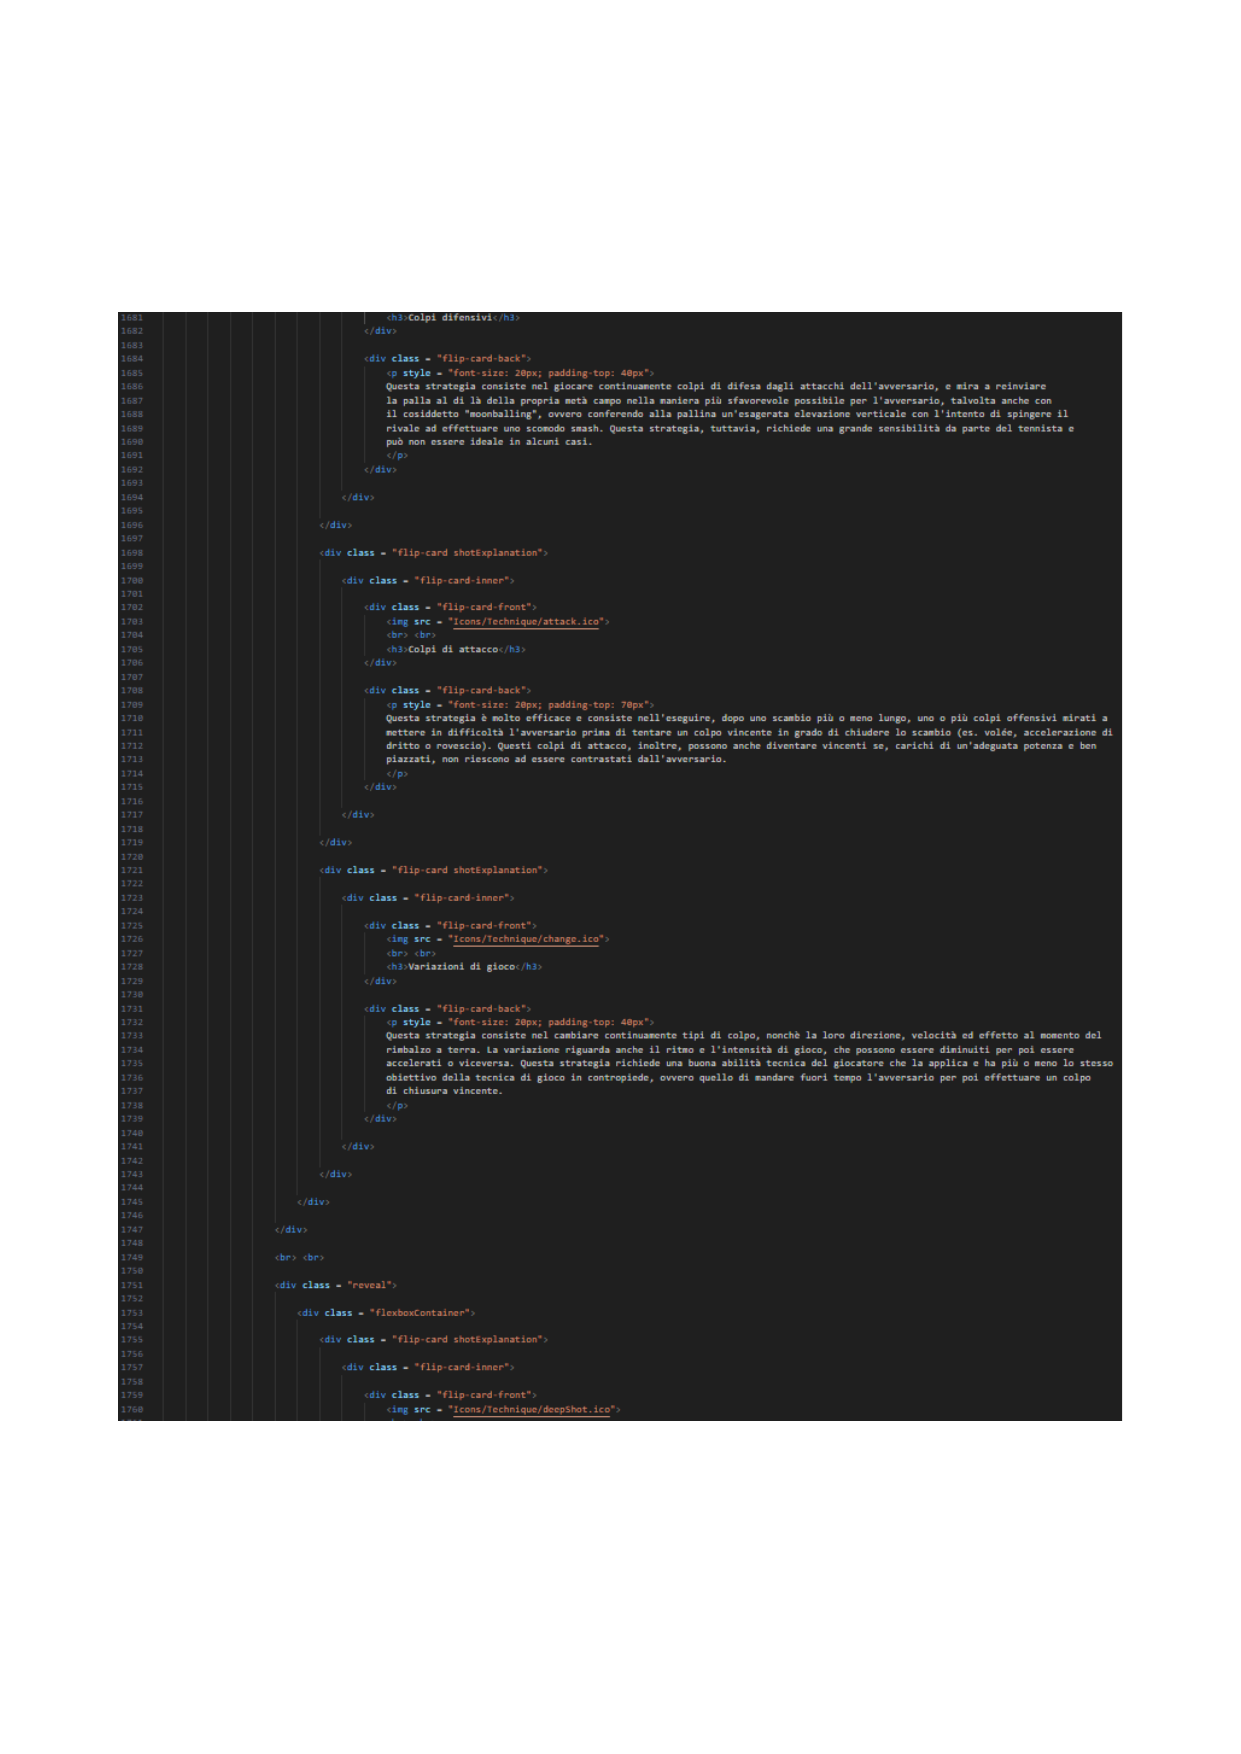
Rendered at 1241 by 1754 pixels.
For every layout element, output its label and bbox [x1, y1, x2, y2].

picture [118, 312, 1123, 1421]
